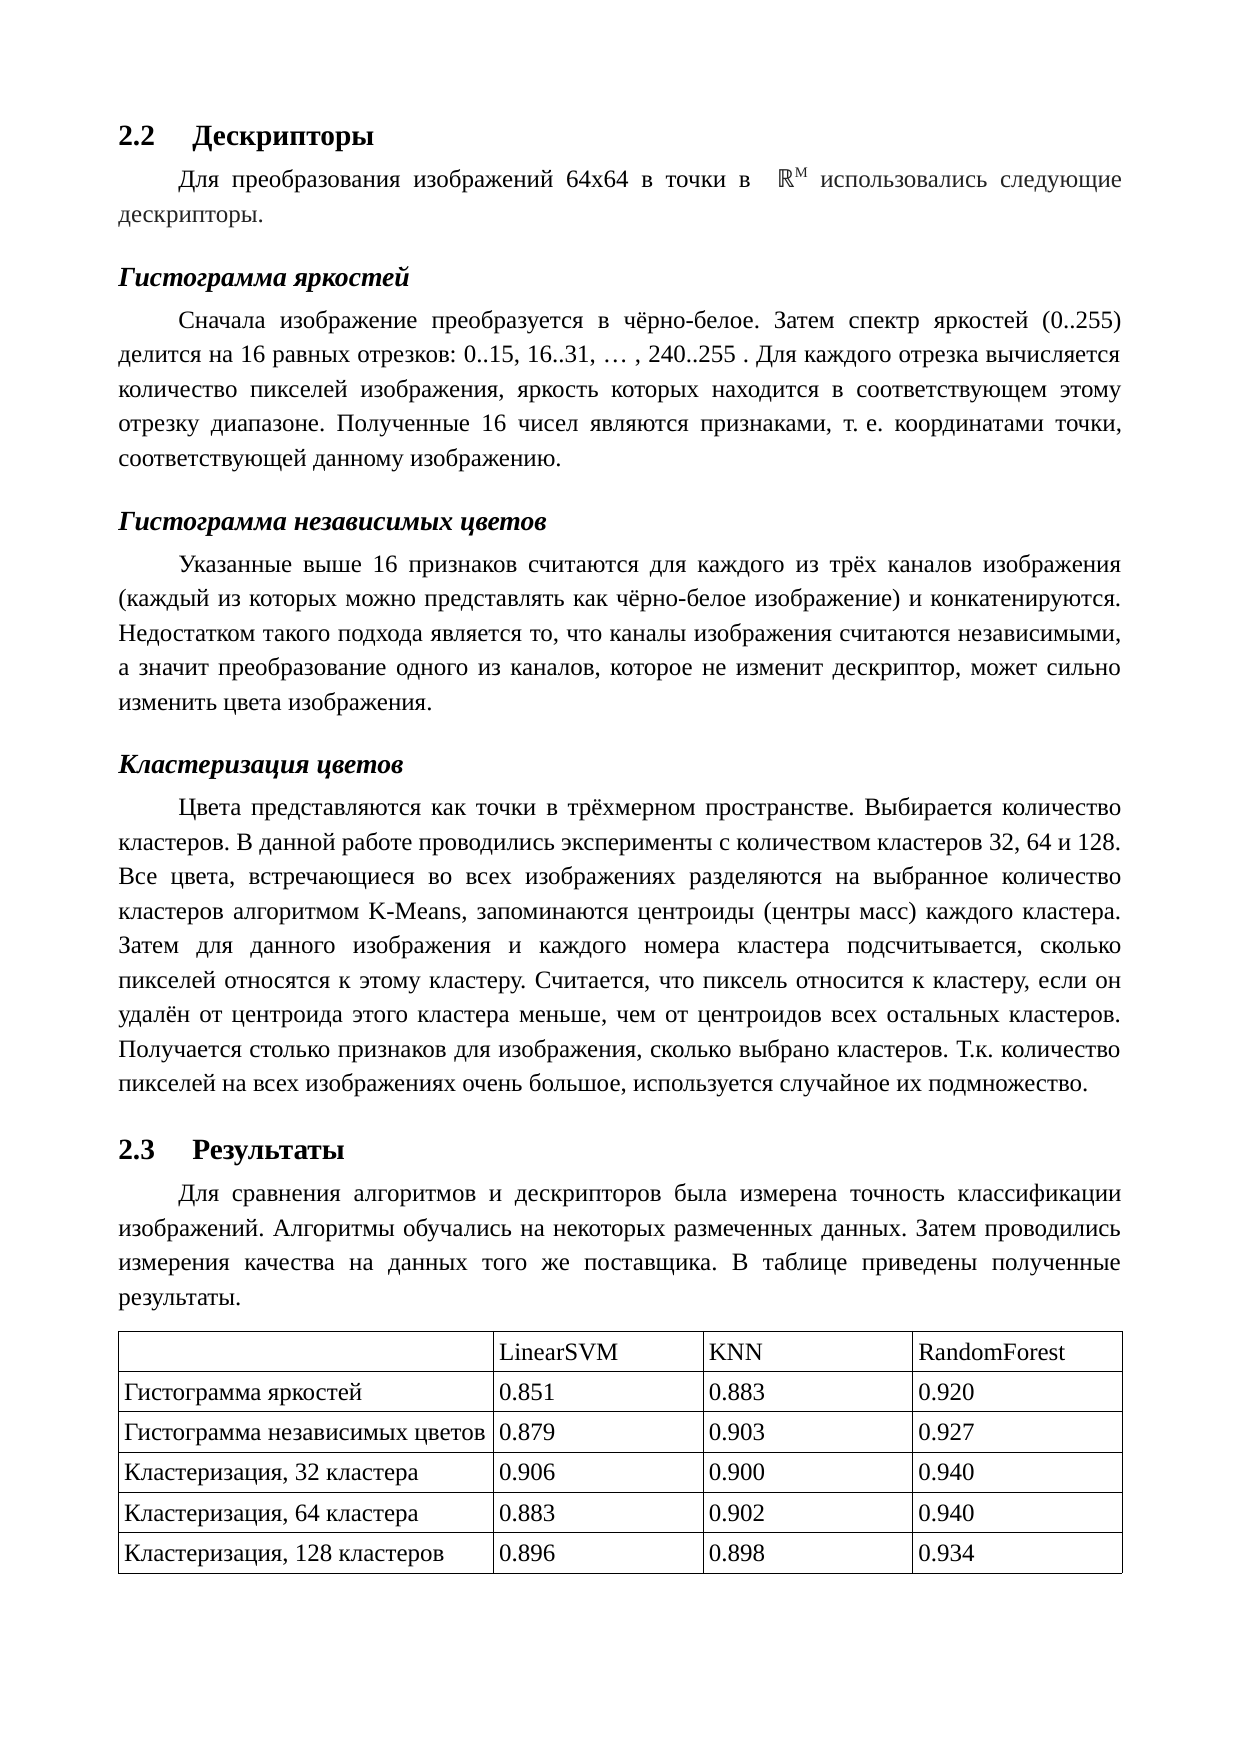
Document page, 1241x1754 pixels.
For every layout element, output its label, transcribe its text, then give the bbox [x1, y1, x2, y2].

text Сначала изображение преобразуется в чёрно-белое. Затем спектр яркостей (0..255) делится на 16 равных отрезков: 0..15, 16..31, … , 240..255 . Для каждого отрезка вычисляется количество пикселей изображения, яркость которых находится в соответствующем этому отрезку диапазоне. Полученные 16 чисел являются признаками, т. е. координатами точки, соответствующей данному изображению. [118, 305, 1122, 471]
subtitle 2.2 Дескрипторы [118, 118, 1122, 152]
table_cell 0.883 [494, 1493, 703, 1532]
text Для сравнения алгоритмов и дескрипторов была измерена точность классификации изображений. Алгоритмы обучались на некоторых размеченных данных. Затем проводились измерения качества на данных того же поставщика. В таблице приведены полученные результаты. [118, 1178, 1122, 1310]
table_cell Кластеризация, 128 кластеров [119, 1533, 493, 1573]
subtitle Гистограмма яркостей [118, 260, 1122, 292]
text Указанные выше 16 признаков считаются для каждого из трёх каналов изображения (каждый из которых можно представлять как чёрно-белое изображение) и конкатенируются. Недостатком такого подхода является то, что каналы изображения считаются независимыми, а значит преобразование одного из каналов, которое не изменит дескриптор, может сильно изменить цвета изображения. [118, 549, 1122, 715]
table_cell 0.851 [494, 1372, 703, 1411]
table_cell 0.879 [494, 1412, 703, 1452]
table_cell 0.903 [704, 1412, 912, 1452]
table_cell Гистограмма яркостей [119, 1372, 493, 1411]
table_cell 0.927 [913, 1412, 1122, 1452]
table_cell 0.940 [913, 1453, 1122, 1492]
table_header LinearSVM [494, 1332, 703, 1371]
table_cell 0.898 [704, 1533, 912, 1573]
table_cell 0.906 [494, 1453, 703, 1492]
table_header KNN [704, 1332, 912, 1371]
text Для преобразования изображений 64x64 в точки в ℝM использовались следующие дескрипторы. [118, 164, 1122, 228]
table_cell 0.883 [704, 1372, 912, 1411]
table_header RandomForest [913, 1332, 1122, 1371]
table_cell Кластеризация, 32 кластера [119, 1453, 493, 1492]
table_cell 0.940 [913, 1493, 1122, 1532]
table_cell Гистограмма независимых цветов [119, 1412, 493, 1452]
text Цвета представляются как точки в трёхмерном пространстве. Выбирается количество кластеров. В данной работе проводились эксперименты с количеством кластеров 32, 64 и 128. Все цвета, встречающиеся во всех изображениях разделяются на выбранное количество кластеров алгоритмом K-Means, запоминаются центроиды (центры масс) каждого кластера. Затем для данного изображения и каждого номера кластера подсчитывается, сколько пикселей относятся к этому кластеру. Считается, что пиксель относится к кластеру, если он удалён от центроида этого кластера меньше, чем от центроидов всех остальных кластеров. Получается столько признаков для изображения, сколько выбрано кластеров. Т.к. количество пикселей на всех изображениях очень большое, используется случайное их подмножество. [118, 792, 1122, 1097]
table_cell 0.920 [913, 1372, 1122, 1411]
table_cell 0.896 [494, 1533, 703, 1573]
table_cell Кластеризация, 64 кластера [119, 1493, 493, 1532]
table_cell 0.900 [704, 1453, 912, 1492]
table_header [119, 1332, 493, 1371]
subtitle Гистограмма независимых цветов [118, 504, 1122, 536]
subtitle 2.3 Результаты [118, 1132, 1122, 1166]
table_cell 0.934 [913, 1533, 1122, 1573]
table_cell 0.902 [704, 1493, 912, 1532]
subtitle Кластеризация цветов [118, 748, 1122, 780]
